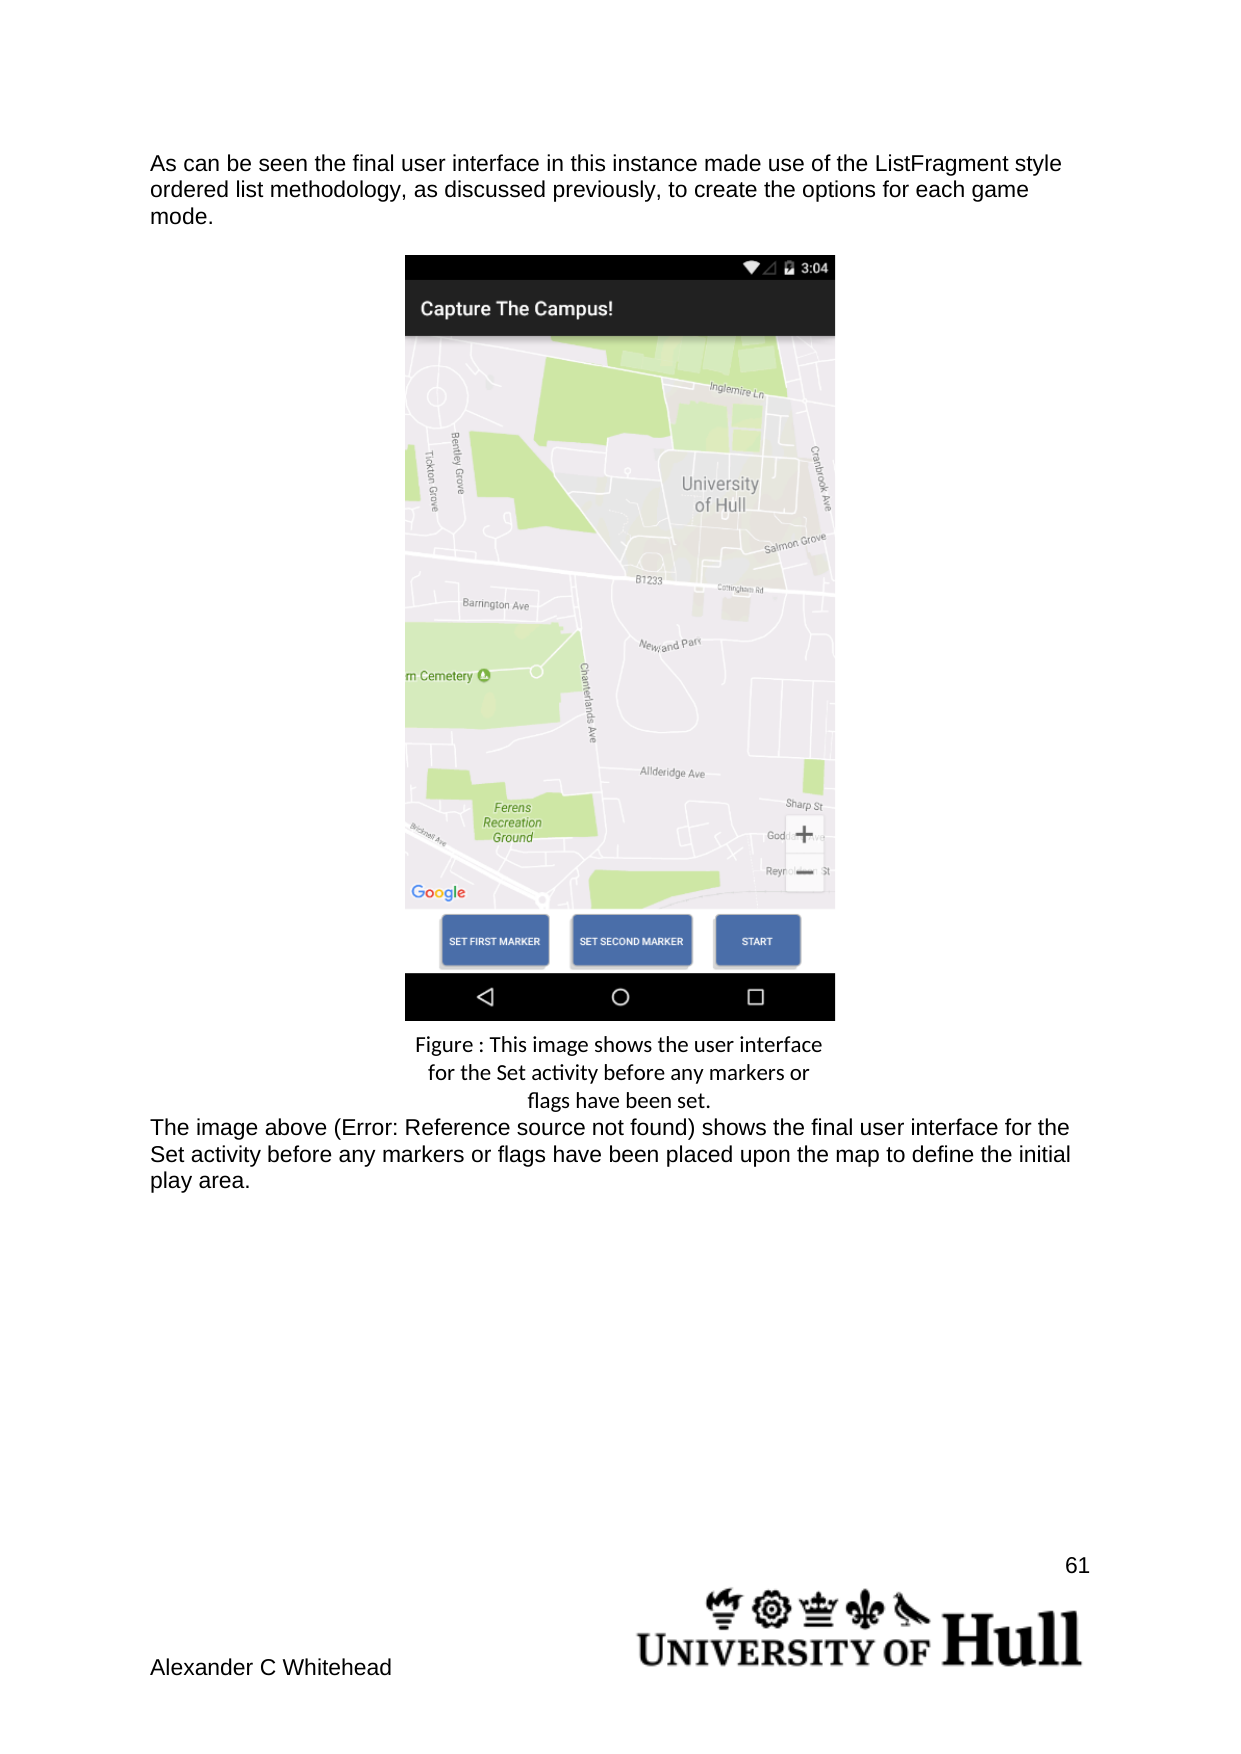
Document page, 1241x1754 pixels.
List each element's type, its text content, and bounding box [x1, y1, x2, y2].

text The image above (Figure 31) shows the final user interface for the Set activity before any markers or flags have been placed upon the map to define the initial play area. [150, 989, 1090, 1193]
picture [630, 1578, 1091, 1676]
text As can be seen the final user interface in this instance made use of the ListFragment style ordered list methodology, as discussed previously, to create the options for each game mode. [150, 150, 1090, 229]
picture [405, 255, 836, 1021]
